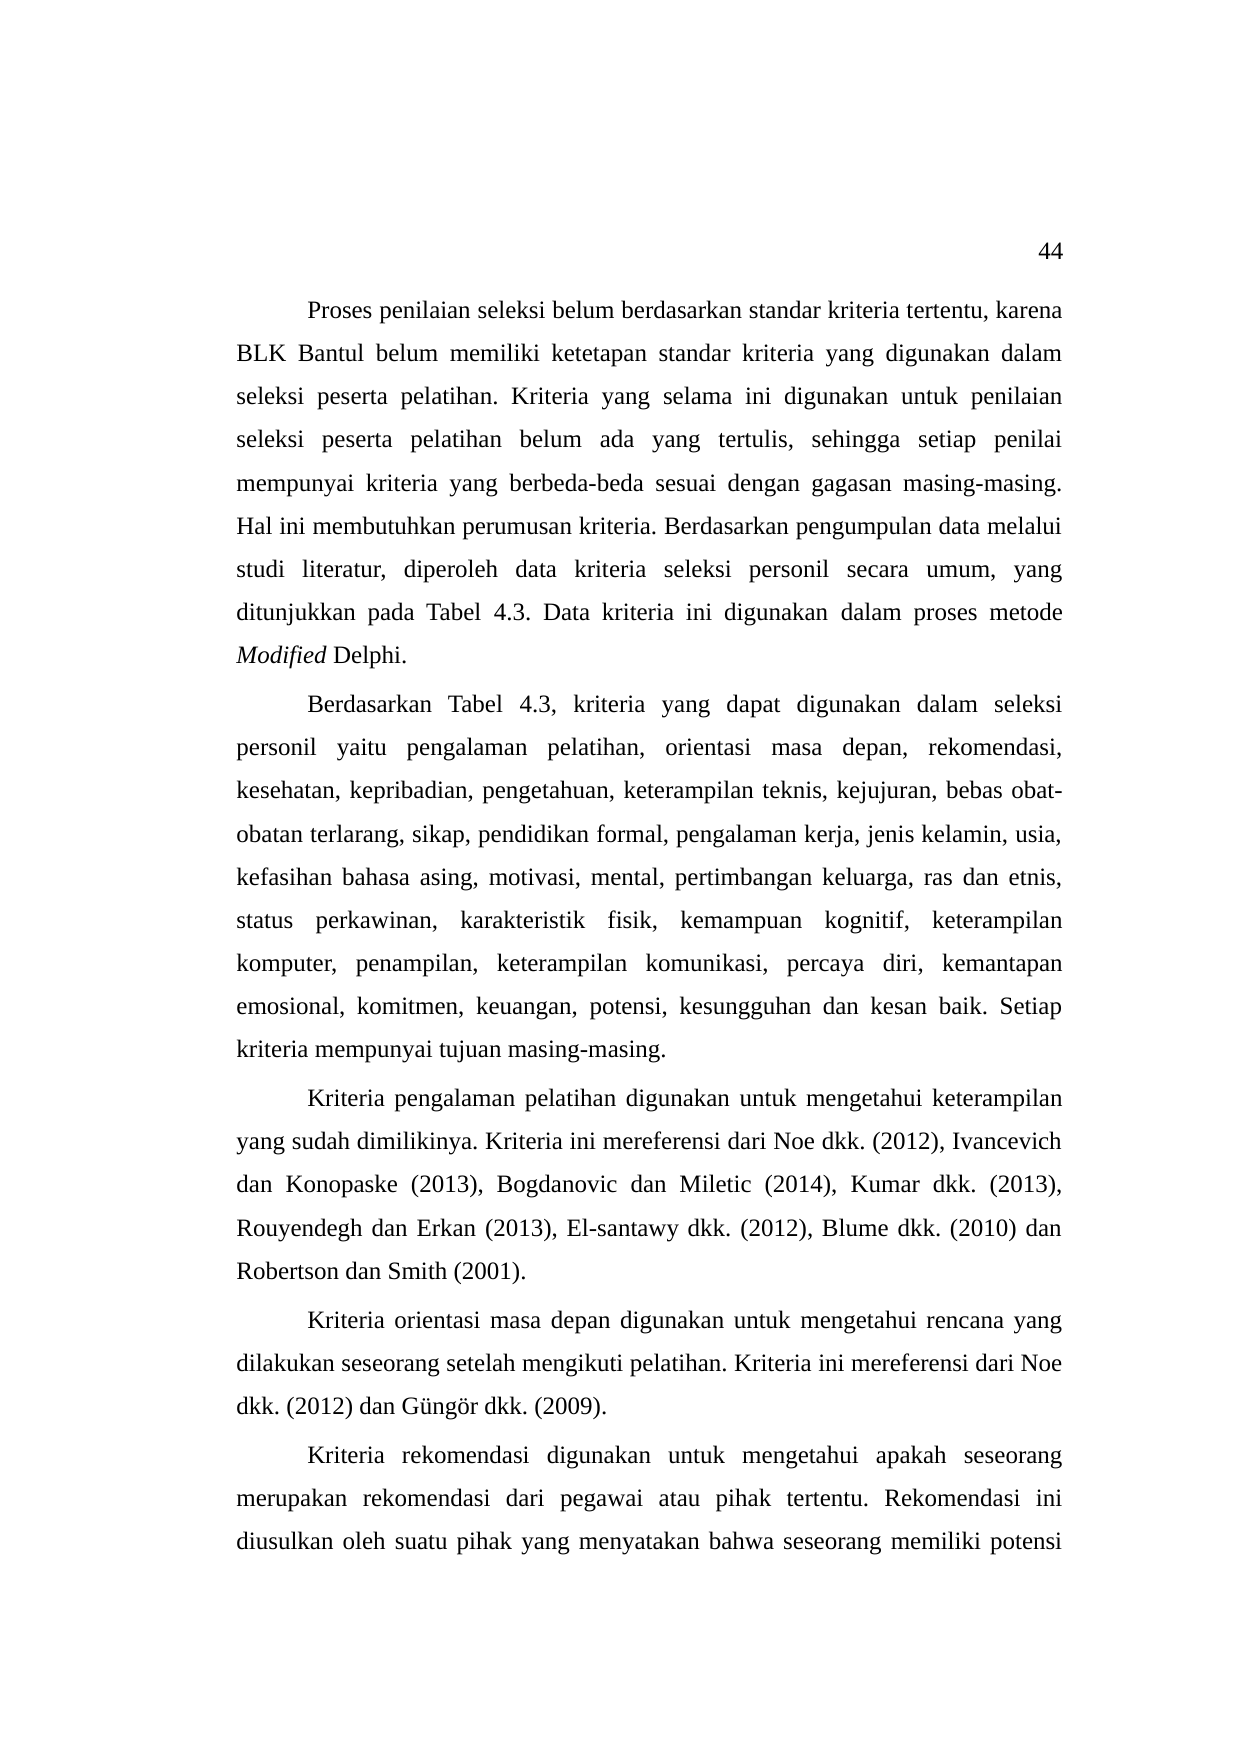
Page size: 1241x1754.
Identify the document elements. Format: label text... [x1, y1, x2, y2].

text Kriteria orientasi masa depan digunakan untuk mengetahui rencana yang dilakukan seseorang setelah mengikuti pelatihan. Kriteria ini mereferensi dari Noe dkk. (2012) dan Güngör dkk. (2009). [236, 1305, 1063, 1420]
text Kriteria rekomendasi digunakan untuk mengetahui apakah seseorang merupakan rekomendasi dari pegawai atau pihak tertentu. Rekomendasi ini diusulkan oleh suatu pihak yang menyatakan bahwa seseorang memiliki potensi [236, 1440, 1063, 1555]
text Proses penilaian seleksi belum berdasarkan standar kriteria tertentu, karena BLK Bantul belum memiliki ketetapan standar kriteria yang digunakan dalam seleksi peserta pelatihan. Kriteria yang selama ini digunakan untuk penilaian seleksi peserta pelatihan belum ada yang tertulis, sehingga setiap penilai mempunyai kriteria yang berbeda-beda sesuai dengan gagasan masing-masing. Hal ini membutuhkan perumusan kriteria. Berdasarkan pengumpulan data melalui studi literatur, diperoleh data kriteria seleksi personil secara umum, yang ditunjukkan pada Tabel 4.3. Data kriteria ini digunakan dalam proses metode Modified Delphi. [236, 295, 1063, 669]
text Kriteria pengalaman pelatihan digunakan untuk mengetahui keterampilan yang sudah dimilikinya. Kriteria ini mereferensi dari Noe dkk. (2012), Ivancevich dan Konopaske (2013), Bogdanovic dan Miletic (2014), Kumar dkk. (2013), Rouyendegh dan Erkan (2013), El-santawy dkk. (2012), Blume dkk. (2010) dan Robertson dan Smith (2001). [236, 1083, 1063, 1284]
text Berdasarkan Tabel 4.3, kriteria yang dapat digunakan dalam seleksi personil yaitu pengalaman pelatihan, orientasi masa depan, rekomendasi, kesehatan, kepribadian, pengetahuan, keterampilan teknis, kejujuran, bebas obat-obatan terlarang, sikap, pendidikan formal, pengalaman kerja, jenis kelamin, usia, kefasihan bahasa asing, motivasi, mental, pertimbangan keluarga, ras dan etnis, status perkawinan, karakteristik fisik, kemampuan kognitif, keterampilan komputer, penampilan, keterampilan komunikasi, percaya diri, kemantapan emosional, komitmen, keuangan, potensi, kesungguhan dan kesan baik. Setiap kriteria mempunyai tujuan masing-masing. [236, 689, 1063, 1063]
